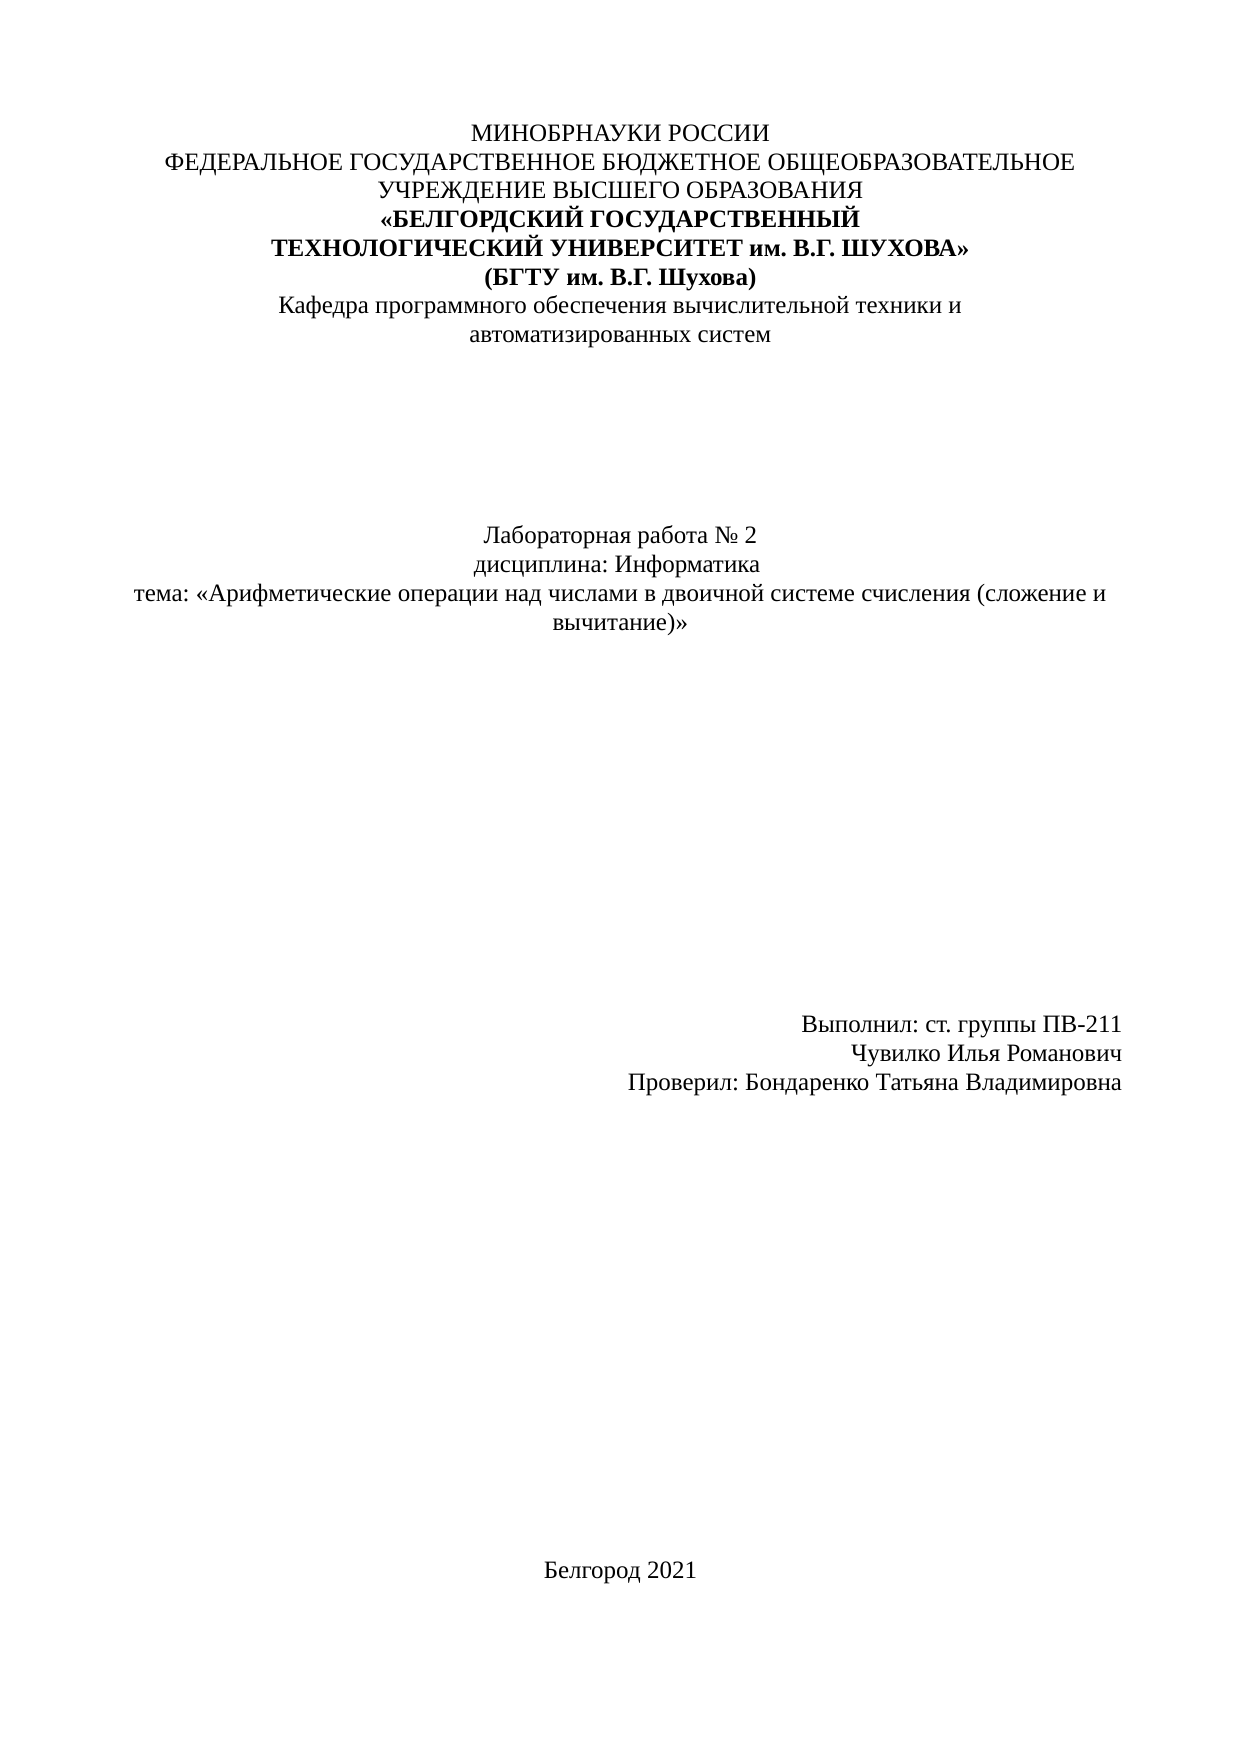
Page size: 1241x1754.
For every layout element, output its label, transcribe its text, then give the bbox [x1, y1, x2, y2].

text Кафедра программного обеспечения вычислительной техники и автоматизированных систем [118, 291, 1122, 348]
text Белгород 2021 [118, 1556, 1122, 1584]
text Чувилко Илья Романович Проверил: Бондаренко Татьяна Владимировна [118, 1038, 1122, 1096]
text Выполнил: ст. группы ПВ-211 [118, 1009, 1122, 1038]
text Лабораторная работа № 2 дисциплина: Информатика тема: «Арифметические операции над числами в двоичной системе счисления (сложение и вычитание)» [118, 521, 1122, 636]
text МИНОБРНАУКИ РОССИИ ФЕДЕРАЛЬНОЕ ГОСУДАРСТВЕННОЕ БЮДЖЕТНОЕ ОБЩЕОБРАЗОВАТЕЛЬНОЕ УЧРЕЖДЕНИЕ ВЫСШЕГО ОБРАЗОВАНИЯ [118, 118, 1122, 204]
text «БЕЛГОРДСКИЙ ГОСУДАРСТВЕННЫЙ ТЕХНОЛОГИЧЕСКИЙ УНИВЕРСИТЕТ им. В.Г. ШУХОВА» (БГТУ им. В.Г. Шухова) [118, 204, 1122, 291]
